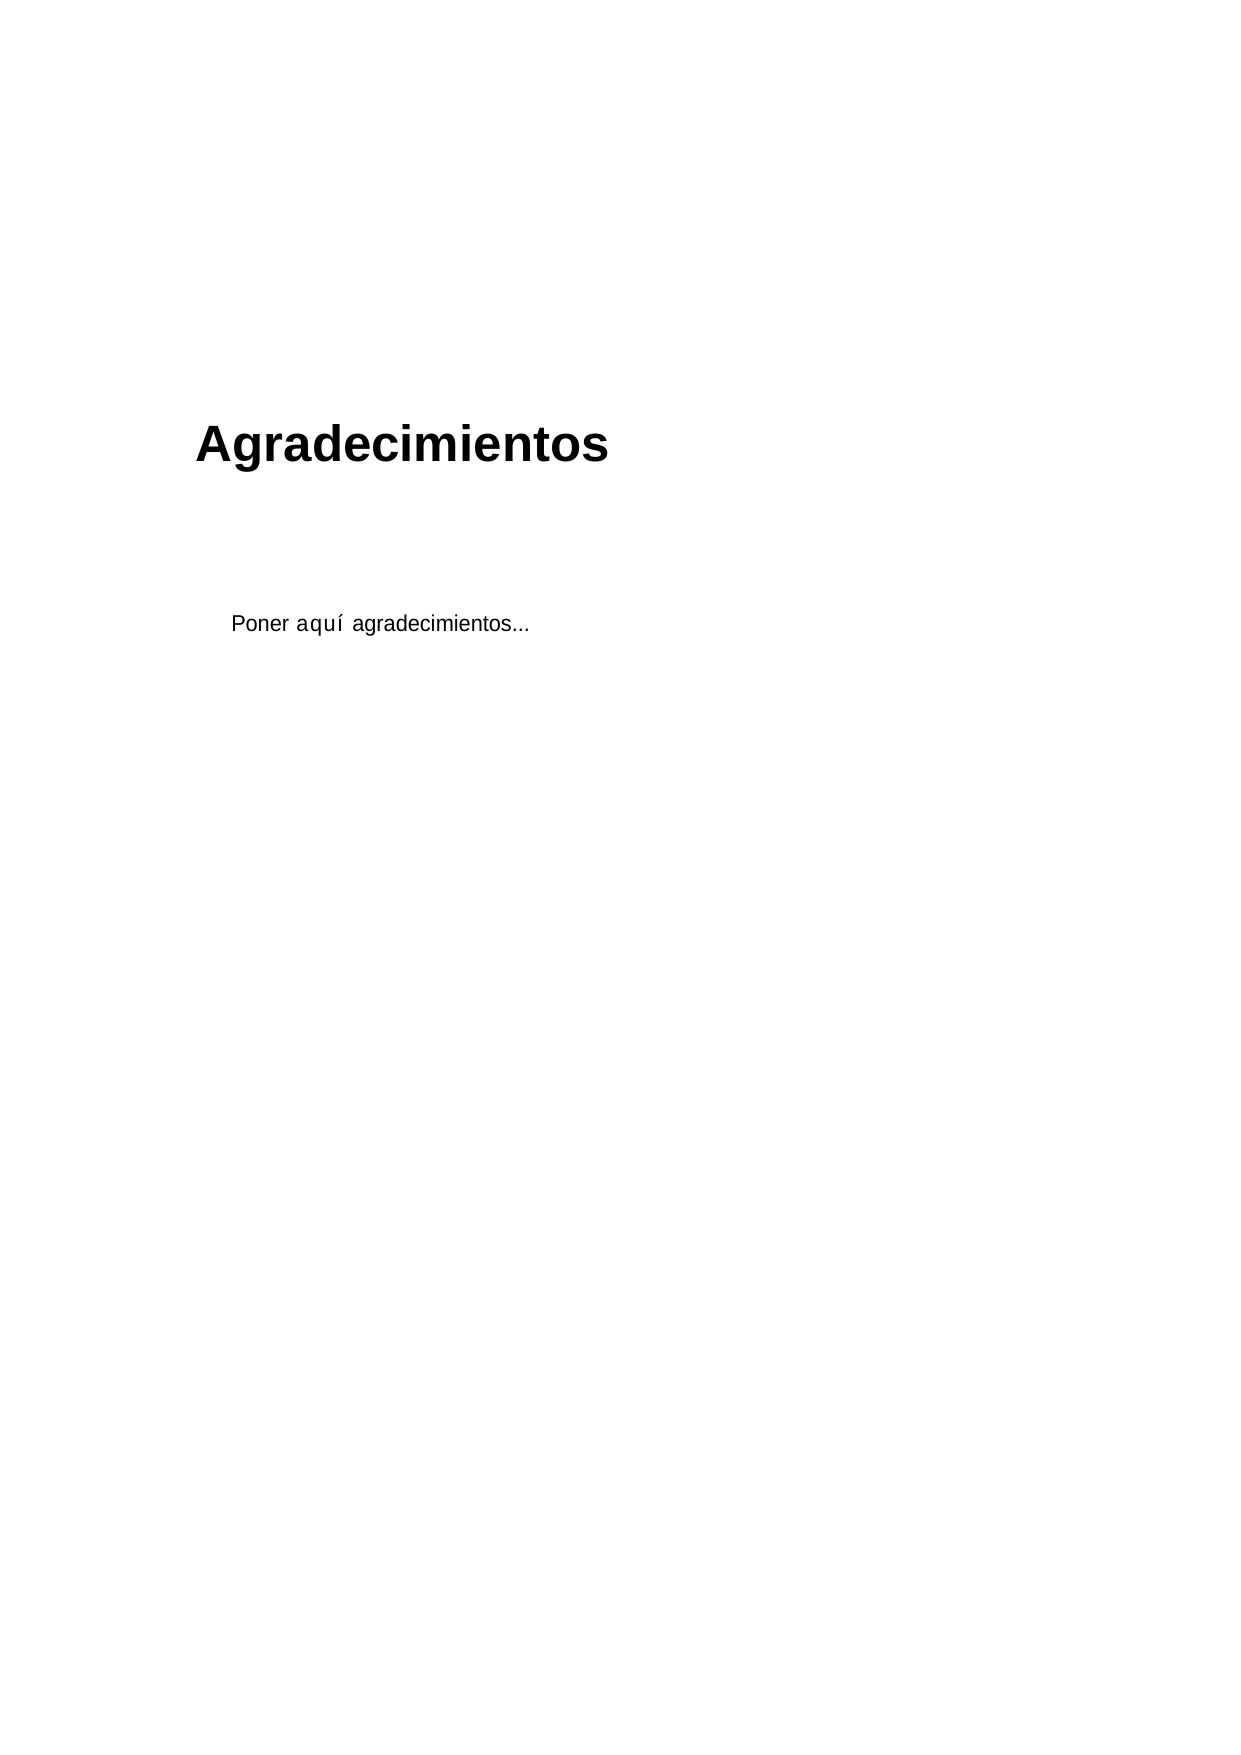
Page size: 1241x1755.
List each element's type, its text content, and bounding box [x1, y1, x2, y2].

text Agradecimientos [196, 413, 1065, 472]
text Poner aquí agradecimientos... [231, 610, 1065, 637]
